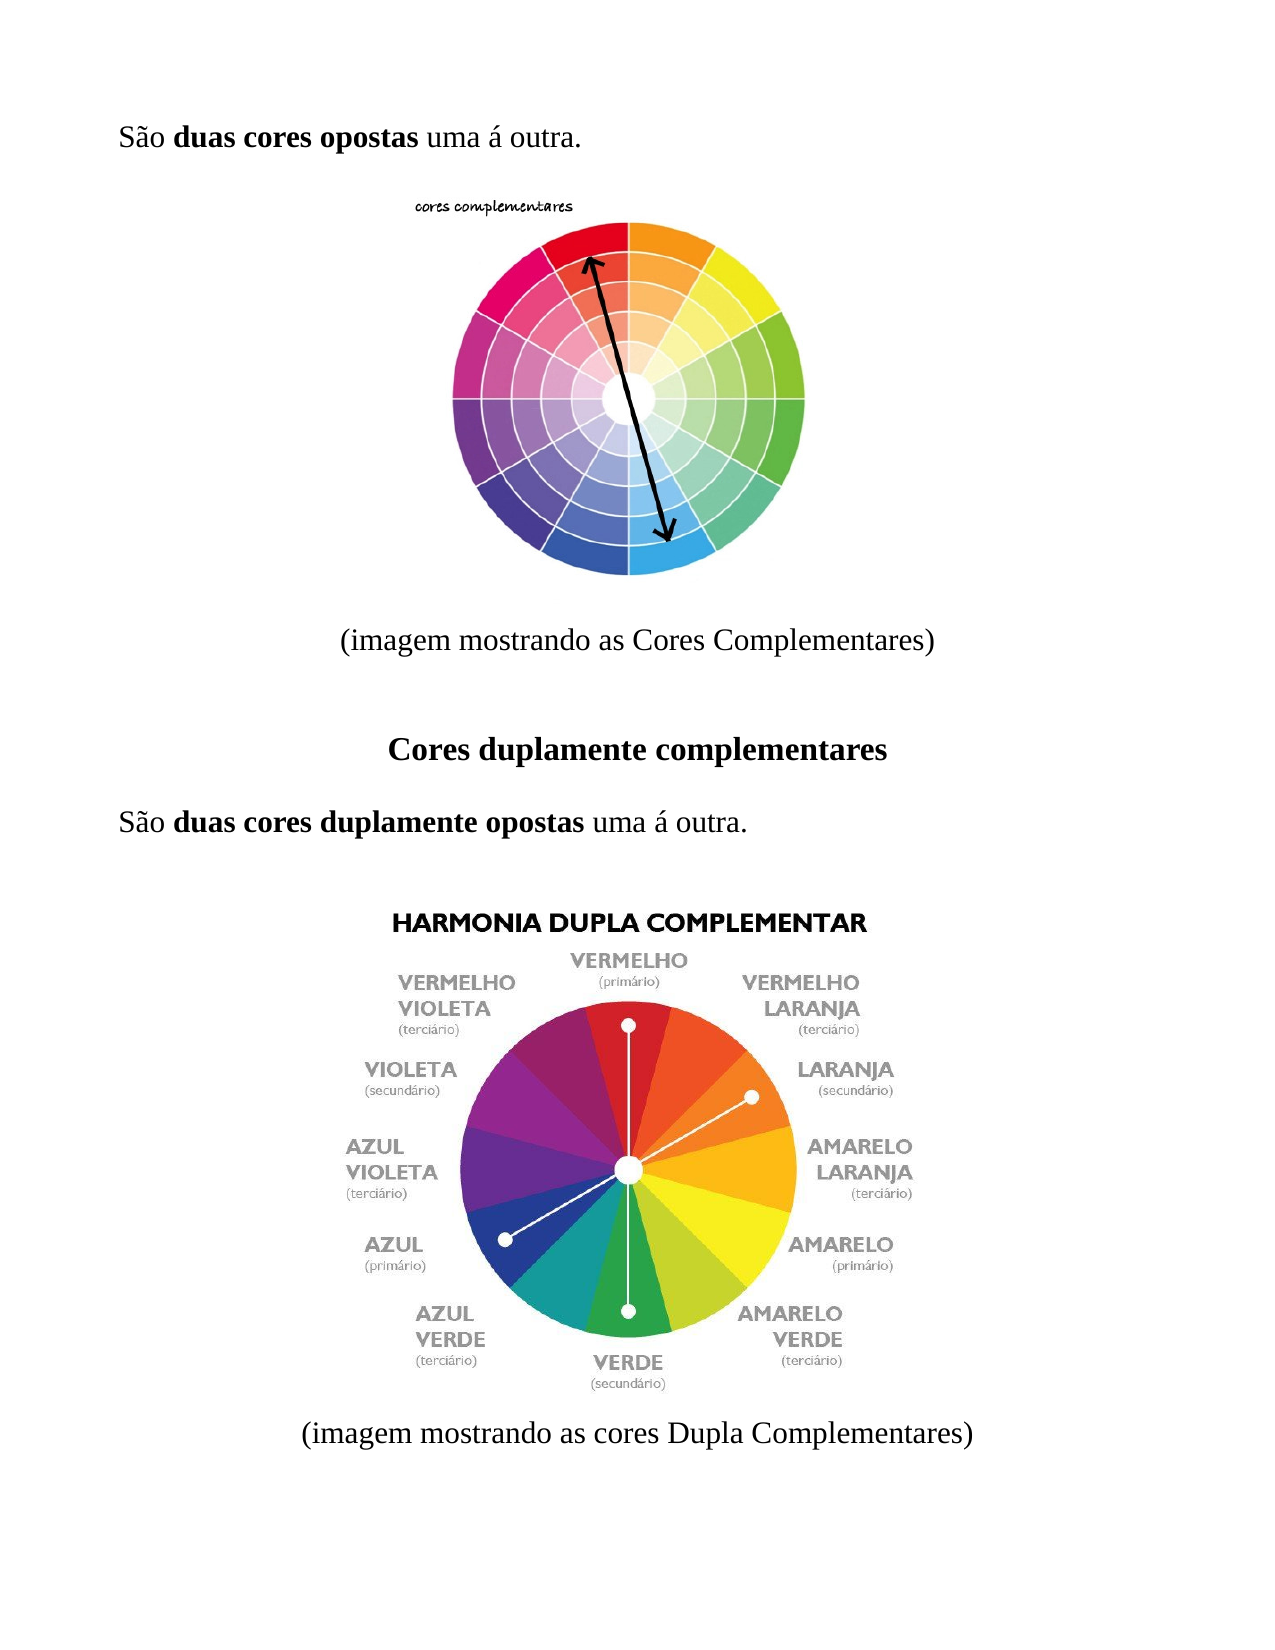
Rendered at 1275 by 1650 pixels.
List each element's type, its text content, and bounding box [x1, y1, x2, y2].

text Cores duplamente complementares [118, 729, 1157, 767]
text (imagem mostrando as cores Dupla Complementares) [118, 1414, 1157, 1450]
text (imagem mostrando as Cores Complementares) [118, 621, 1157, 657]
picture [345, 190, 917, 618]
text São duas cores opostas uma á outra. [118, 118, 1157, 154]
text São duas cores duplamente opostas uma á outra. [118, 803, 1157, 839]
picture [320, 900, 936, 1394]
